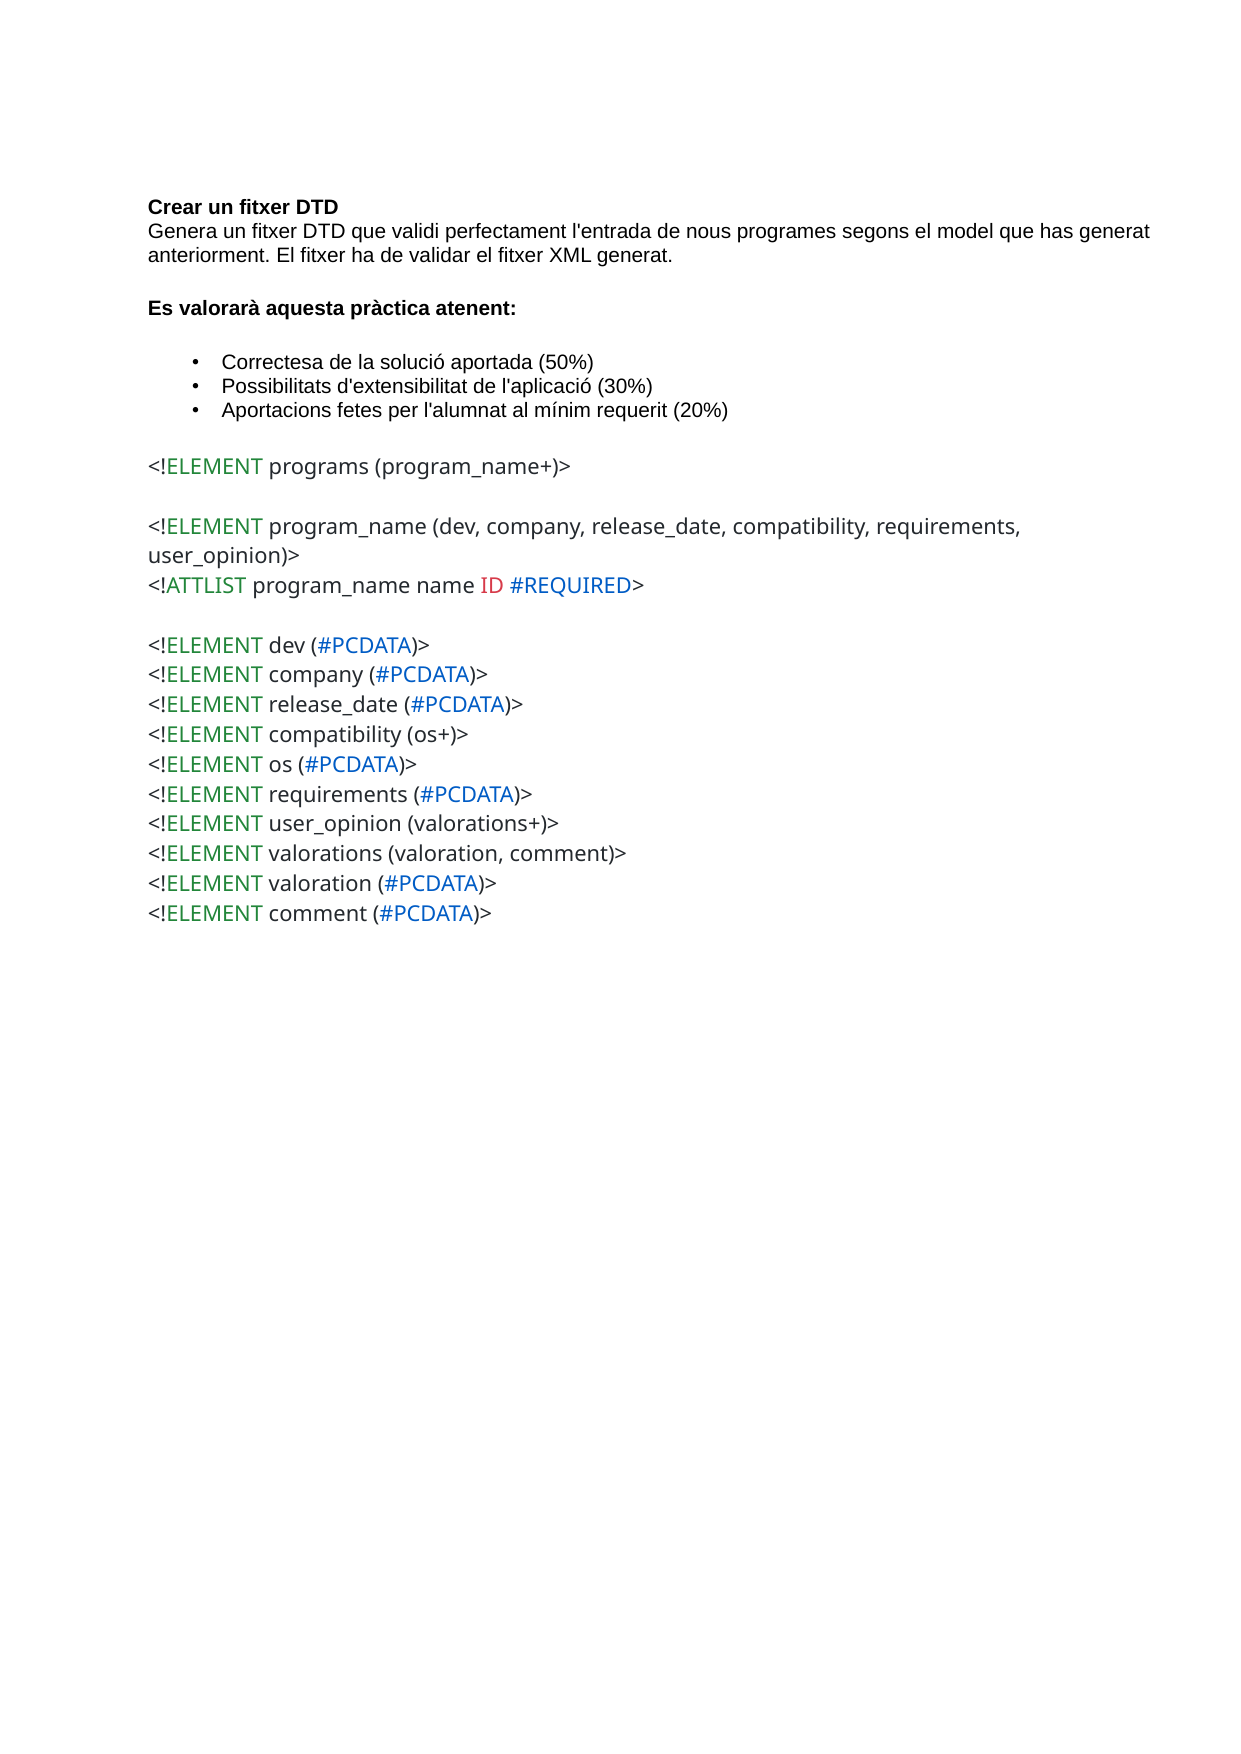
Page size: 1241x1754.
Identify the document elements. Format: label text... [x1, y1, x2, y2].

text Genera un fitxer DTD que validi perfectament l'entrada de nous programes segons el model que has generat anteriorment. El fitxer ha de validar el fitxer XML generat. [148, 219, 1151, 267]
text <!ELEMENT program_name (dev, company, release_date, compatibility, requirements, user_opinion)> [148, 511, 1151, 570]
text <!ELEMENT valoration (#PCDATA)> [148, 868, 1151, 898]
text <!ELEMENT compatibility (os+)> [148, 719, 1151, 749]
text Es valorarà aquesta pràctica atenent: [148, 296, 1151, 320]
text <!ELEMENT dev (#PCDATA)> [148, 630, 1151, 659]
text <!ELEMENT valorations (valoration, comment)> [148, 838, 1151, 868]
text <!ATTLIST program_name name ID #REQUIRED> [148, 570, 1151, 600]
text Crear un fitxer DTD [148, 195, 1151, 219]
text <!ELEMENT programs (program_name+)> [148, 451, 1151, 481]
list Possibilitats d'extensibilitat de l'aplicació (30%) [192, 374, 1151, 398]
list Aportacions fetes per l'alumnat al mínim requerit (20%) [192, 398, 1151, 422]
list Correctesa de la solució aportada (50%) [192, 350, 1151, 374]
text <!ELEMENT comment (#PCDATA)> [148, 898, 1151, 928]
text <!ELEMENT company (#PCDATA)> [148, 659, 1151, 689]
text <!ELEMENT release_date (#PCDATA)> [148, 689, 1151, 719]
text <!ELEMENT user_opinion (valorations+)> [148, 808, 1151, 838]
text <!ELEMENT requirements (#PCDATA)> [148, 779, 1151, 808]
text <!ELEMENT os (#PCDATA)> [148, 749, 1151, 779]
